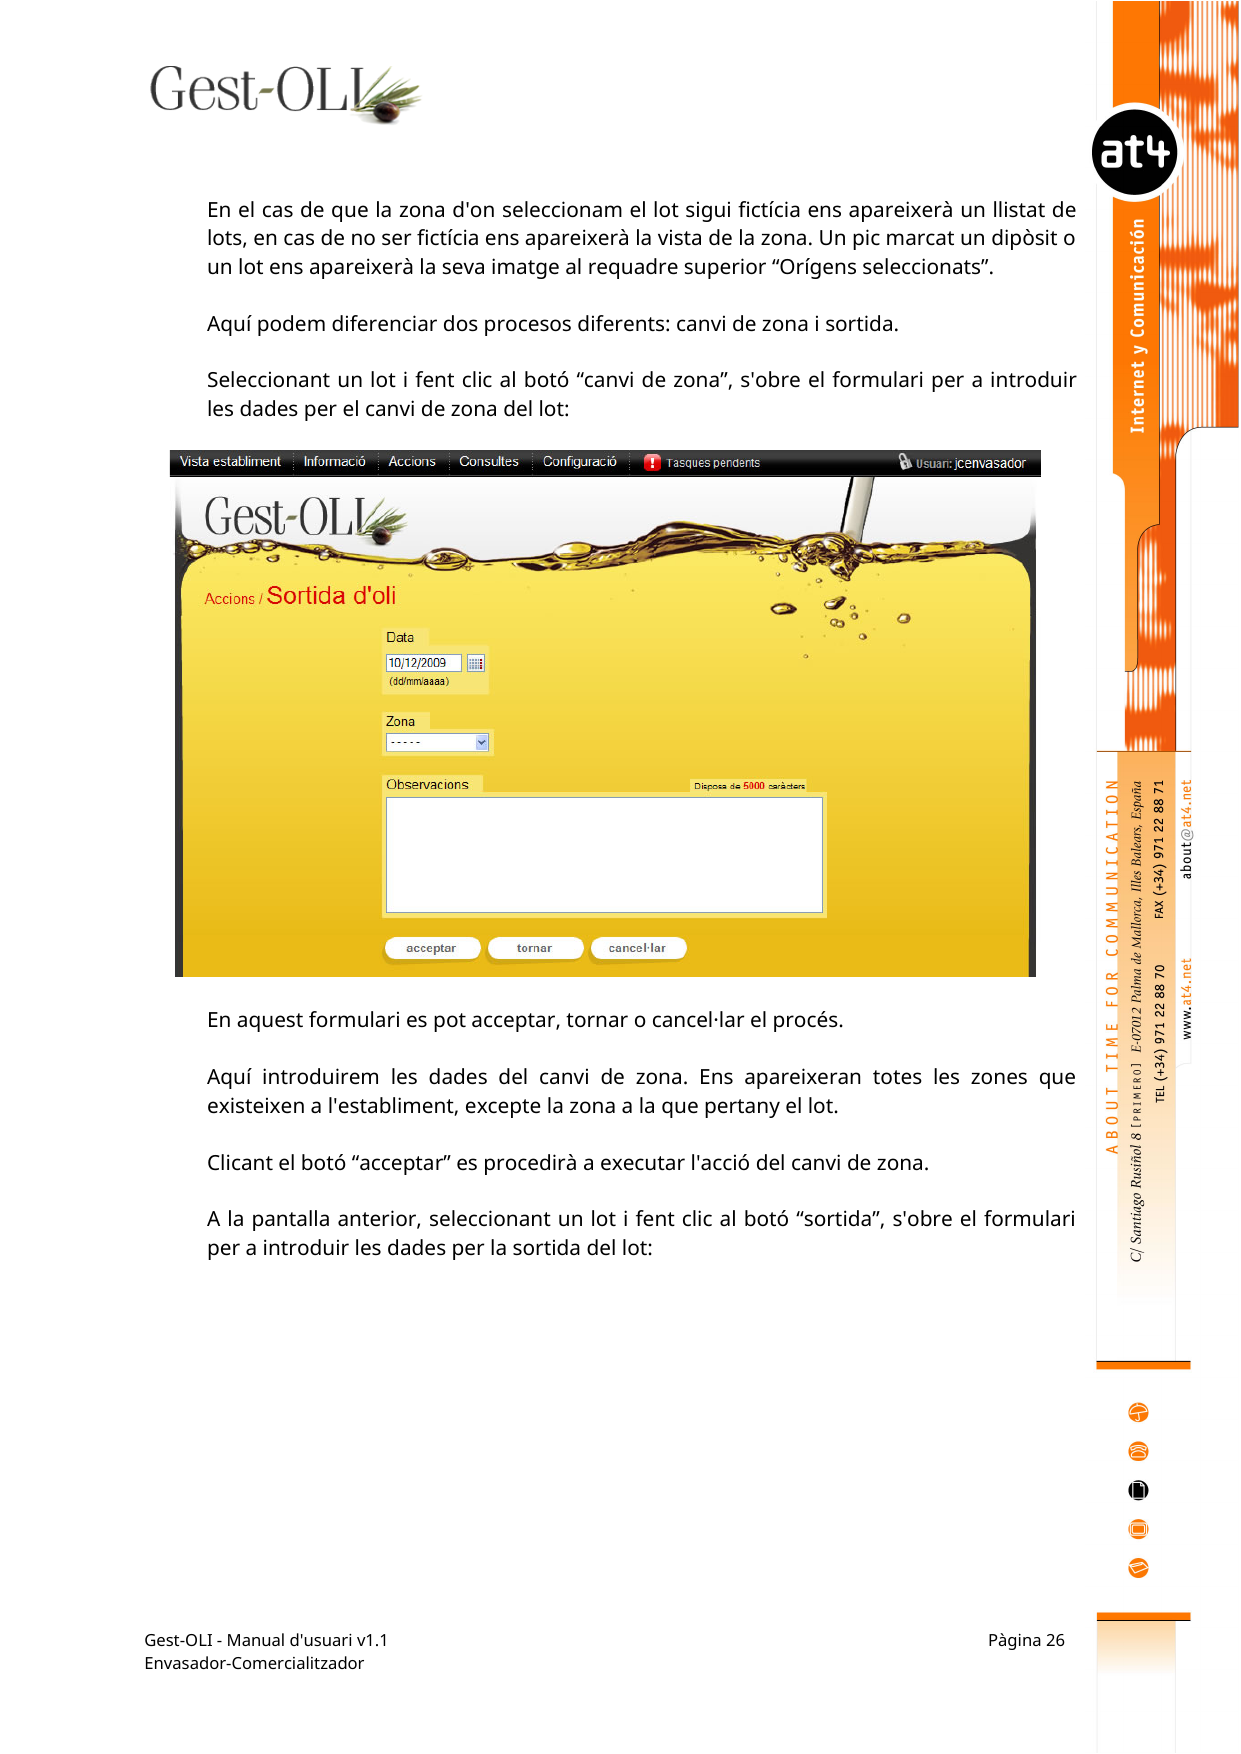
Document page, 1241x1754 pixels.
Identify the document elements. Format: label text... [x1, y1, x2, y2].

text En el cas de que la zona d'on seleccionam el lot sigui fictícia ens apareixerà un llistat de lots, en cas de no ser fictícia ens apareixerà la vista de la zona. Un pic marcat un dipòsit o un lot ens apareixerà la seva imatge al requadre superior “Orígens seleccionats”. [207, 195, 1078, 280]
text Aquí podem diferenciar dos procesos diferents: canvi de zona i sortida. [207, 309, 1078, 337]
picture [149, 66, 423, 126]
text Aquí introduirem les dades del canvi de zona. Ens apareixeran totes les zones que existeixen a l'establiment, excepte la zona a la que pertany el lot. [207, 1062, 1078, 1119]
text Clicant el botó “acceptar” es procedirà a executar l'acció del canvi de zona. [207, 1148, 1078, 1176]
picture [1085, 1, 1239, 1753]
text En aquest formulari es pot acceptar, tornar o cancel·lar el procés. [207, 1005, 1078, 1034]
picture [169, 450, 1041, 977]
text Seleccionant un lot i fent clic al botó “canvi de zona”, s'obre el formulari per a introduir les dades per el canvi de zona del lot: [207, 366, 1078, 422]
text A la pantalla anterior, seleccionant un lot i fent clic al botó “sortida”, s'obre el formulari per a introduir les dades per la sortida del lot: [207, 1204, 1078, 1261]
